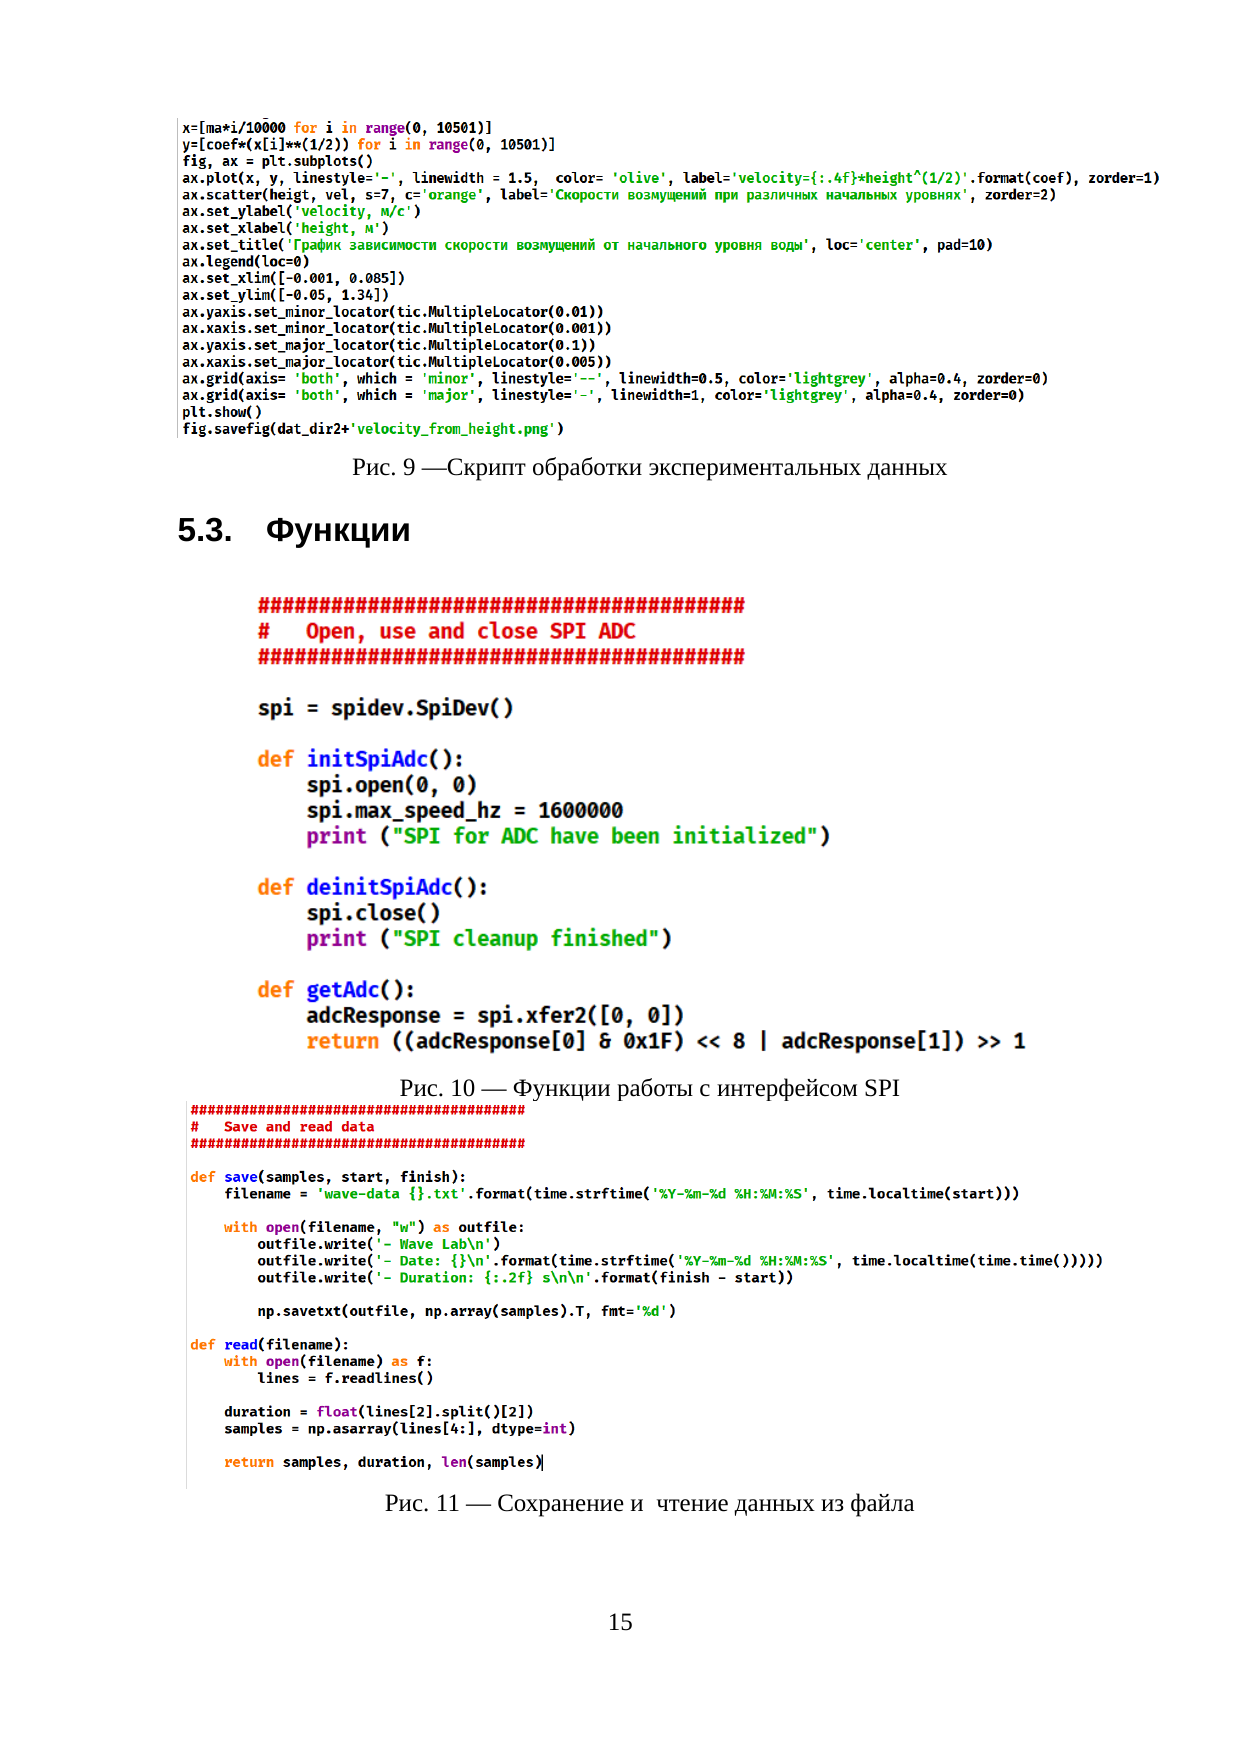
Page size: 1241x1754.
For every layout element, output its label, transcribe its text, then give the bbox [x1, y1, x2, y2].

subtitle Функции [118, 510, 1122, 548]
text Рис. 11 — Сохранение и чтение данных из файла [118, 1488, 1122, 1517]
picture [186, 1101, 1113, 1489]
picture [177, 118, 1163, 438]
text Рис. 9 —Скрипт обработки экспериментальных данных [118, 452, 1122, 480]
picture [254, 596, 1046, 1073]
text Рис. 10 — Функции работы с интерфейсом SPI [118, 1073, 1122, 1101]
